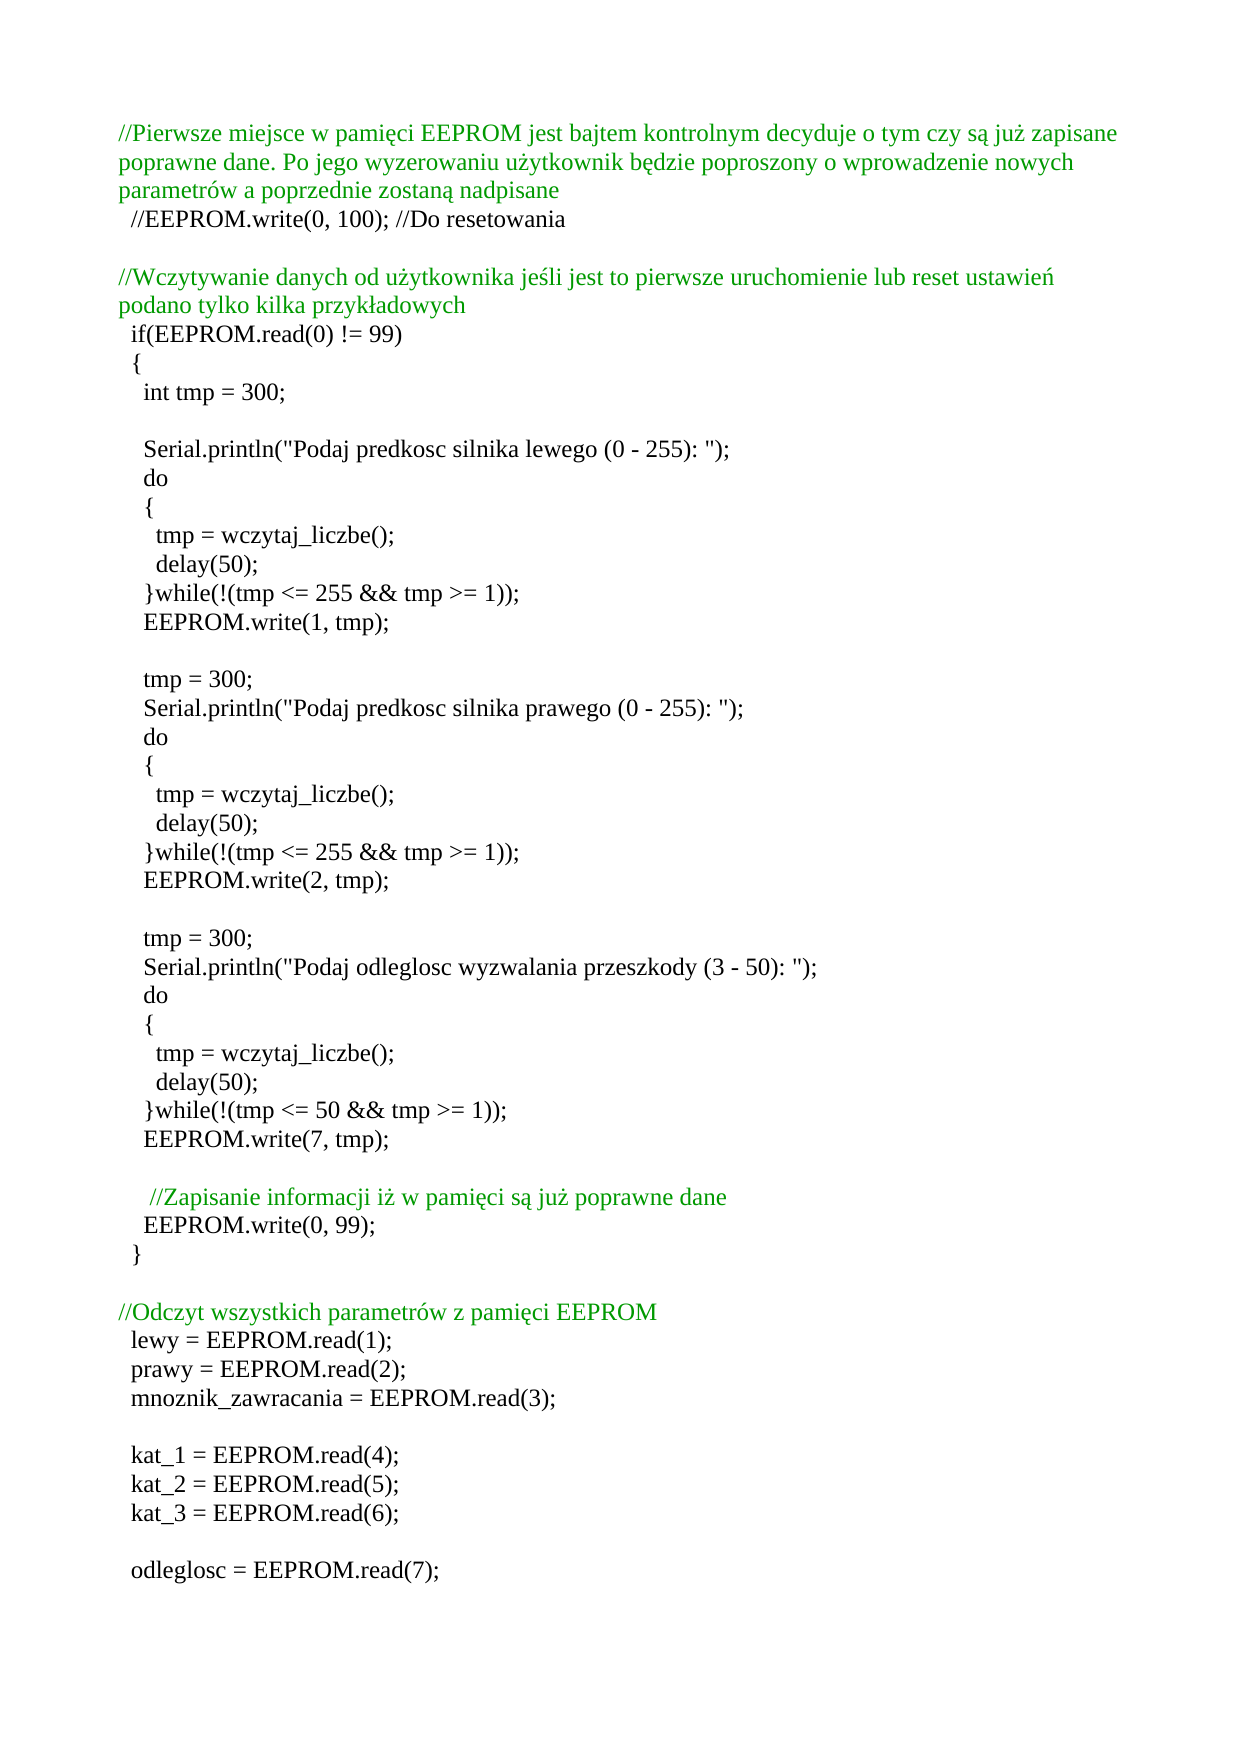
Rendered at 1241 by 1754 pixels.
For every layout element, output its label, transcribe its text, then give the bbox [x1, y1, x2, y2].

text Serial.println("Podaj odleglosc wyzwalania przeszkody (3 - 50): "); [118, 952, 1122, 981]
text kat_3 = EEPROM.read(6); [118, 1498, 1122, 1527]
text do [118, 981, 1122, 1009]
text //EEPROM.write(0, 100); //Do resetowania [118, 204, 1122, 233]
text Serial.println("Podaj predkosc silnika prawego (0 - 255): "); [118, 693, 1122, 722]
text int tmp = 300; [118, 377, 1122, 406]
text do [118, 463, 1122, 492]
text tmp = wczytaj_liczbe(); [118, 779, 1122, 808]
text delay(50); [118, 549, 1122, 578]
text EEPROM.write(1, tmp); [118, 607, 1122, 636]
text mnoznik_zawracania = EEPROM.read(3); [118, 1383, 1122, 1412]
text }while(!(tmp <= 255 && tmp >= 1)); [118, 578, 1122, 607]
text delay(50); [118, 808, 1122, 837]
text odleglosc = EEPROM.read(7); [118, 1556, 1122, 1584]
text kat_1 = EEPROM.read(4); [118, 1441, 1122, 1469]
text EEPROM.write(7, tmp); [118, 1124, 1122, 1153]
text EEPROM.write(2, tmp); [118, 866, 1122, 894]
text tmp = wczytaj_liczbe(); [118, 1038, 1122, 1067]
text }while(!(tmp <= 50 && tmp >= 1)); [118, 1096, 1122, 1124]
text kat_2 = EEPROM.read(5); [118, 1469, 1122, 1498]
text { [118, 1009, 1122, 1038]
text //Odczyt wszystkich parametrów z pamięci EEPROM [118, 1297, 1122, 1326]
text delay(50); [118, 1067, 1122, 1096]
text tmp = 300; [118, 923, 1122, 952]
text { [118, 492, 1122, 521]
text Serial.println("Podaj predkosc silnika lewego (0 - 255): "); [118, 434, 1122, 463]
text //Pierwsze miejsce w pamięci EEPROM jest bajtem kontrolnym decyduje o tym czy są już zapisane poprawne dane. Po jego wyzerowaniu użytkownik będzie poproszony o wprowadzenie nowych parametrów a poprzednie zostaną nadpisane [118, 118, 1122, 204]
text //Wczytywanie danych od użytkownika jeśli jest to pierwsze uruchomienie lub reset ustawień podano tylko kilka przykładowych [118, 262, 1122, 319]
text EEPROM.write(0, 99); [118, 1211, 1122, 1239]
text lewy = EEPROM.read(1); [118, 1326, 1122, 1354]
text { [118, 348, 1122, 377]
text } [118, 1239, 1122, 1268]
text if(EEPROM.read(0) != 99) [118, 319, 1122, 348]
text }while(!(tmp <= 255 && tmp >= 1)); [118, 837, 1122, 866]
text prawy = EEPROM.read(2); [118, 1354, 1122, 1383]
text //Zapisanie informacji iż w pamięci są już poprawne dane [118, 1182, 1122, 1211]
text tmp = wczytaj_liczbe(); [118, 521, 1122, 549]
text { [118, 751, 1122, 779]
text tmp = 300; [118, 664, 1122, 693]
text do [118, 722, 1122, 751]
